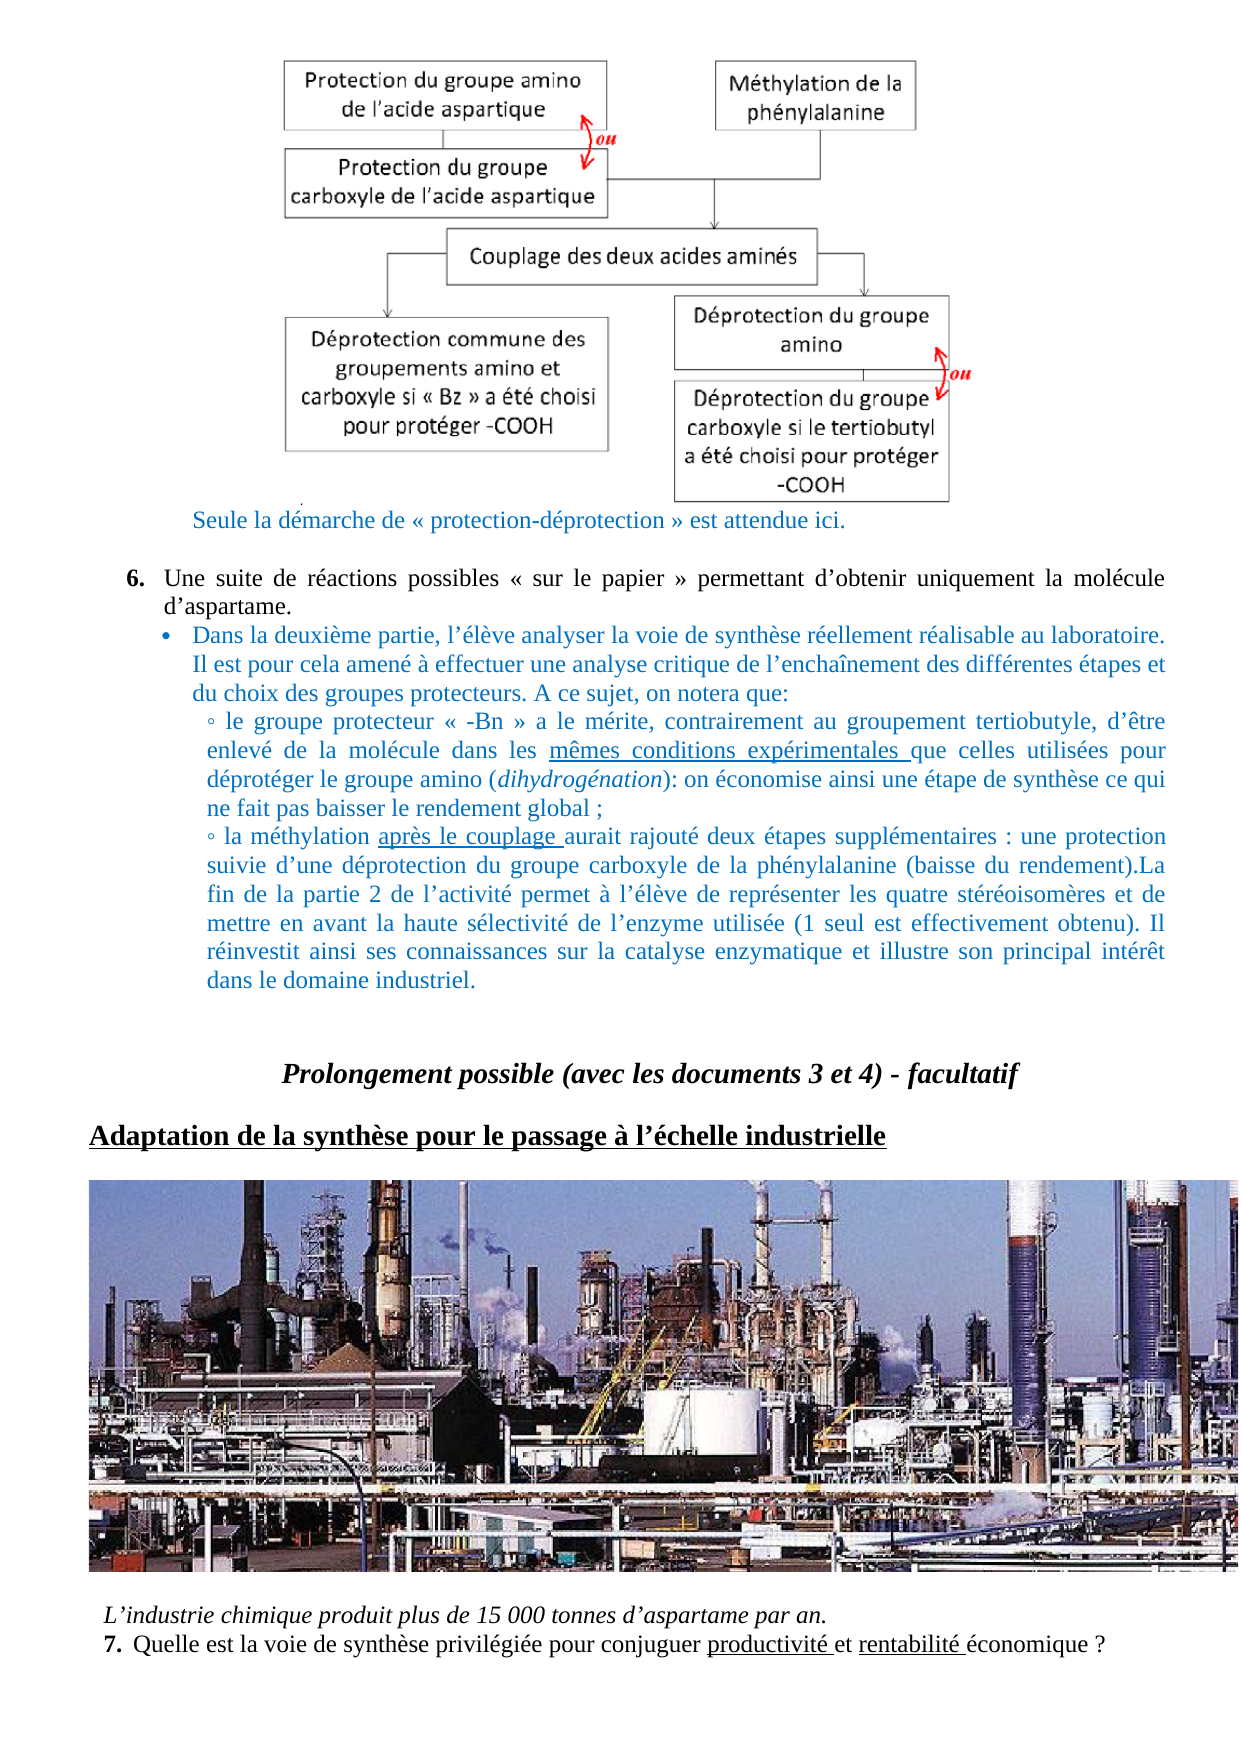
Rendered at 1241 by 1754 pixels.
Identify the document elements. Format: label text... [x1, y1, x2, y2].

picture [88, 1180, 1239, 1572]
text ◦ la méthylation après le couplage aurait rajouté deux étapes supplémentaires : une protection suivie d’une déprotection du groupe carboxyle de la phénylalanine (baisse du rendement).La fin de la partie 2 de l’activité permet à l’élève de représenter les quatre stéréoisomères et de mettre en avant la haute sélectivité de l’enzyme utilisée (1 seul est effectivement obtenu). Il réinvestit ainsi ses connaissances sur la catalyse enzymatique et illustre son principal intérêt dans le domaine industriel. [207, 821, 1166, 994]
list Quelle est la voie de synthèse privilégiée pour conjuguer productivité et rentabilité économique ? [103, 1629, 1166, 1658]
list Une suite de réactions possibles « sur le papier » permettant d’obtenir uniquement la molécule d’aspartame. [126, 563, 1166, 620]
list Dans la deuxième partie, l’élève analyser la voie de synthèse réellement réalisable au laboratoire. Il est pour cela amené à effectuer une analyse critique de l’enchaînement des différentes étapes et du choix des groupes protecteurs. A ce sujet, on notera que: [162, 620, 1166, 706]
text L’industrie chimique produit plus de 15 000 tonnes d’aspartame par an. [103, 1600, 1181, 1629]
text Adaptation de la synthèse pour le passage à l’échelle industrielle [88, 1118, 1181, 1152]
text Prolongement possible (avec les documents 3 et 4) - facultatif [88, 1056, 1166, 1090]
text Seule la démarche de « protection-déprotection » est attendue ici. [192, 505, 1166, 534]
text ◦ le groupe protecteur « -Bn » a le mérite, contrairement au groupement tertiobutyle, d’être enlevé de la molécule dans les mêmes conditions expérimentales que celles utilisées pour déprotéger le groupe amino (dihydrogénation): on économise ainsi une étape de synthèse ce qui ne fait pas baisser le rendement global ; [207, 706, 1166, 821]
picture [281, 59, 974, 505]
